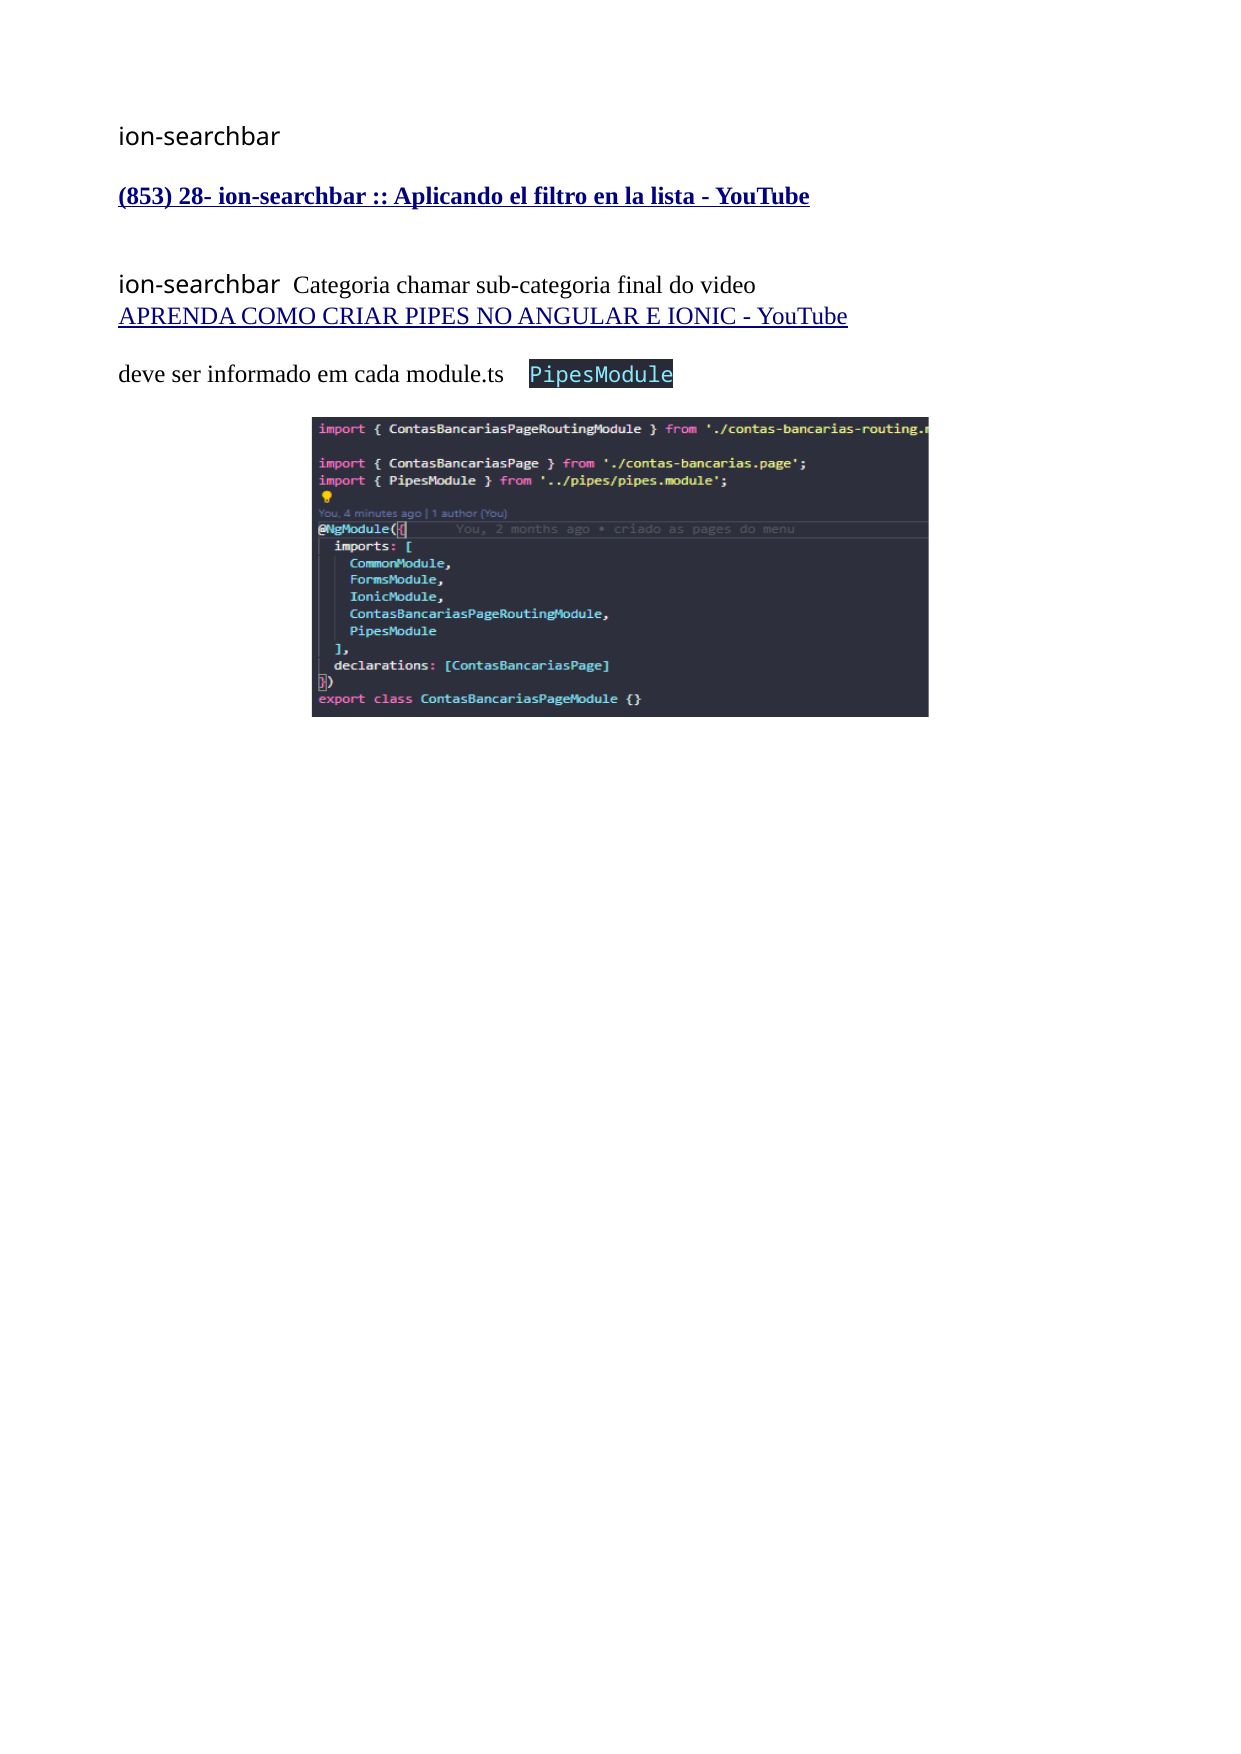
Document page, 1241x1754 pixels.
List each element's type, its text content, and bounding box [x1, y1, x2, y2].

text APRENDA COMO CRIAR PIPES NO ANGULAR E IONIC - YouTube [118, 301, 1122, 330]
text ion-searchbar Categoria chamar sub-categoria final do video [118, 267, 1122, 301]
picture [311, 417, 929, 717]
text (853) 28- ion-searchbar :: Aplicando el filtro en la lista - YouTube [118, 181, 1122, 210]
text deve ser informado em cada module.ts PipesModule [118, 359, 1122, 388]
text ion-searchbar [118, 118, 1122, 152]
